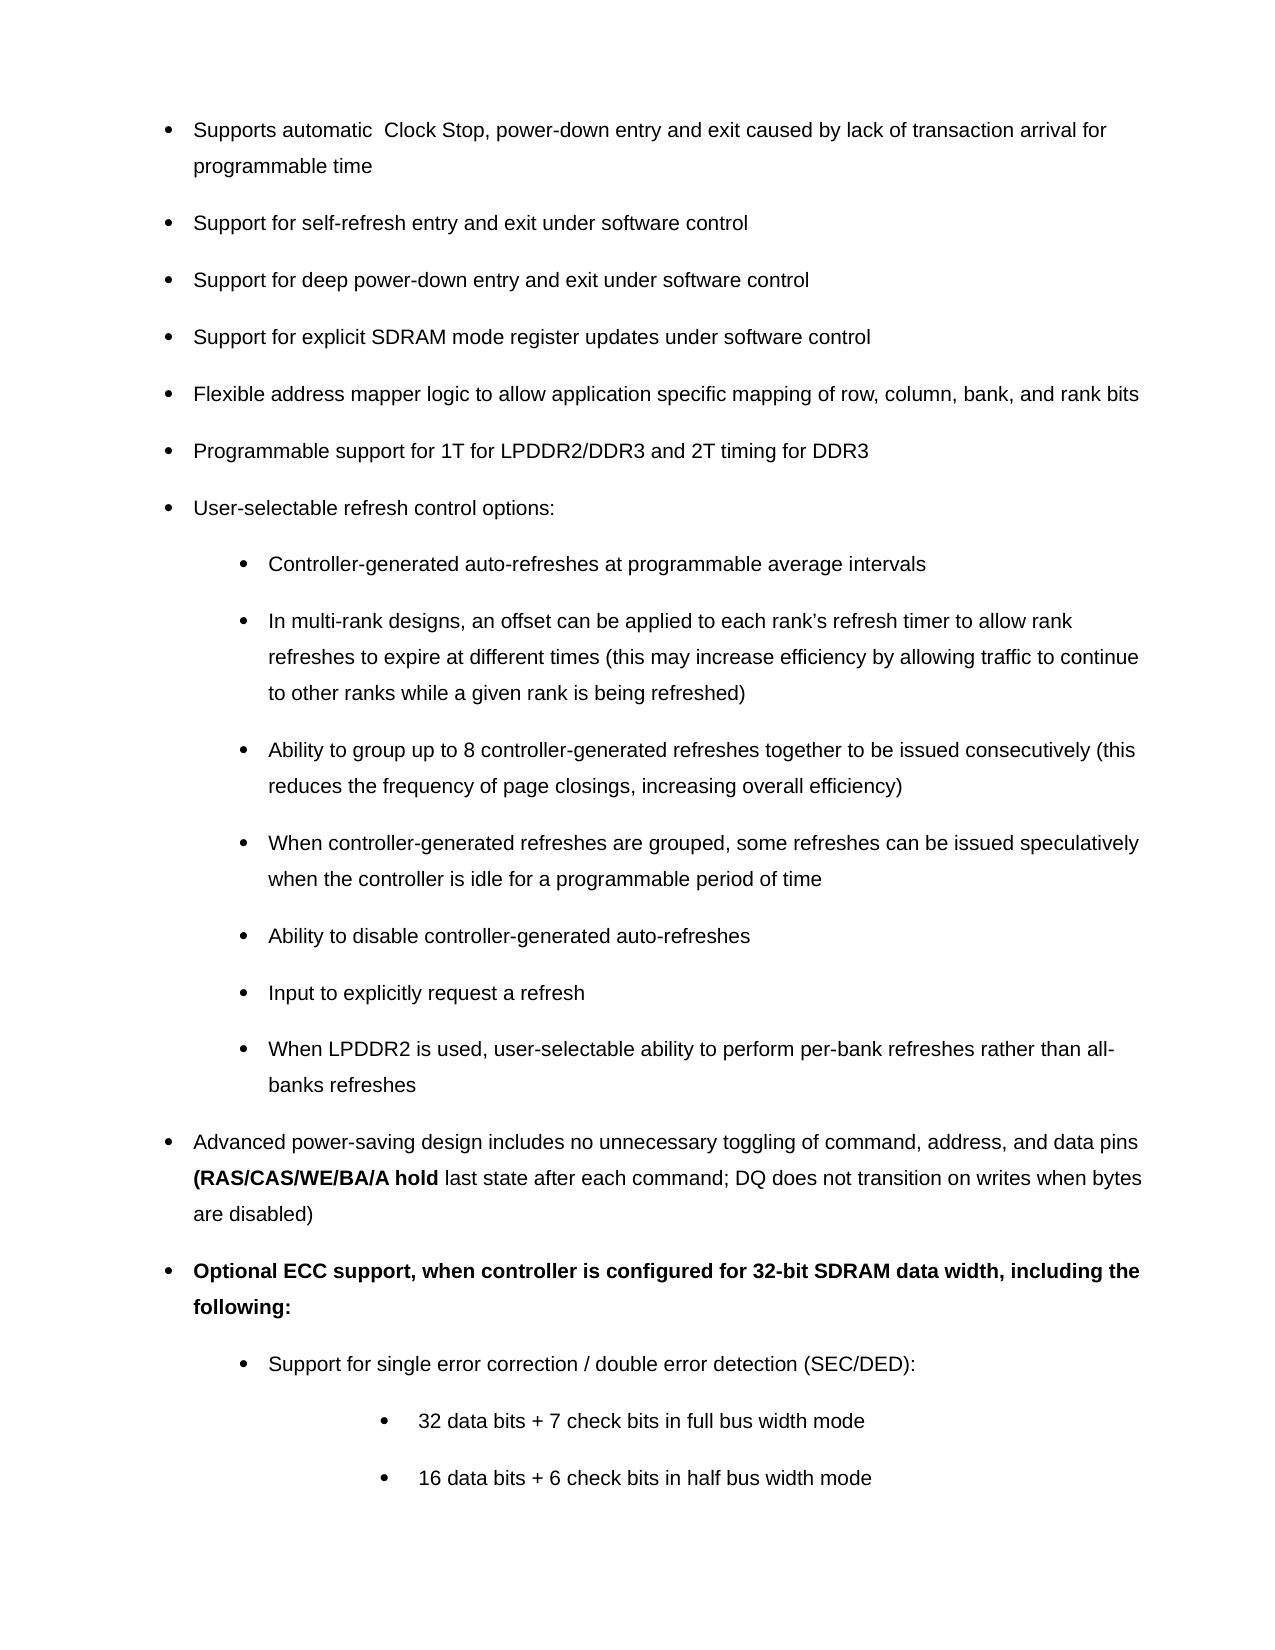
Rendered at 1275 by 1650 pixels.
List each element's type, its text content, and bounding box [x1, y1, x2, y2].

list User-selectable refresh control options: [165, 495, 1157, 519]
list Ability to disable controller-generated auto-refreshes [240, 923, 1157, 947]
list Advanced power-saving design includes no unnecessary toggling of command, address, and data pins (RAS/CAS/WE/BA/A hold last state after each command; DQ does not transition on writes when bytes are disabled) [165, 1130, 1157, 1226]
list 16 data bits + 6 check bits in half bus width mode [381, 1465, 1157, 1489]
list In multi-rank designs, an offset can be applied to each rank’s refresh timer to allow rank refreshes to expire at different times (this may increase efficiency by allowing traffic to continue to other ranks while a given rank is being refreshed) [240, 609, 1157, 705]
list Ability to group up to 8 controller-generated refreshes together to be issued consecutively (this reduces the frequency of page closings, increasing overall efficiency) [240, 738, 1157, 798]
list Input to explicitly request a refresh [240, 980, 1157, 1004]
list When controller-generated refreshes are grouped, some refreshes can be issued speculatively when the controller is idle for a programmable period of time [240, 831, 1157, 891]
list Support for explicit SDRAM mode register updates under software control [165, 325, 1157, 349]
list Programmable support for 1T for LPDDR2/DDR3 and 2T timing for DDR3 [165, 438, 1157, 462]
list Support for self-refresh entry and exit under software control [165, 211, 1157, 235]
list Controller-generated auto-refreshes at programmable average intervals [240, 552, 1157, 576]
list Support for single error correction / double error detection (SEC/DED): [240, 1352, 1157, 1376]
list Support for deep power-down entry and exit under software control [165, 268, 1157, 292]
list Supports automatic Clock Stop, power-down entry and exit caused by lack of transaction arrival for programmable time [165, 118, 1157, 178]
list When LPDDR2 is used, user-selectable ability to perform per-bank refreshes rather than all-banks refreshes [240, 1037, 1157, 1097]
list 32 data bits + 7 check bits in full bus width mode [381, 1408, 1157, 1432]
list Flexible address mapper logic to allow application specific mapping of row, column, bank, and rank bits [165, 382, 1157, 406]
list Optional ECC support, when controller is configured for 32-bit SDRAM data width, including the following: [165, 1259, 1157, 1319]
